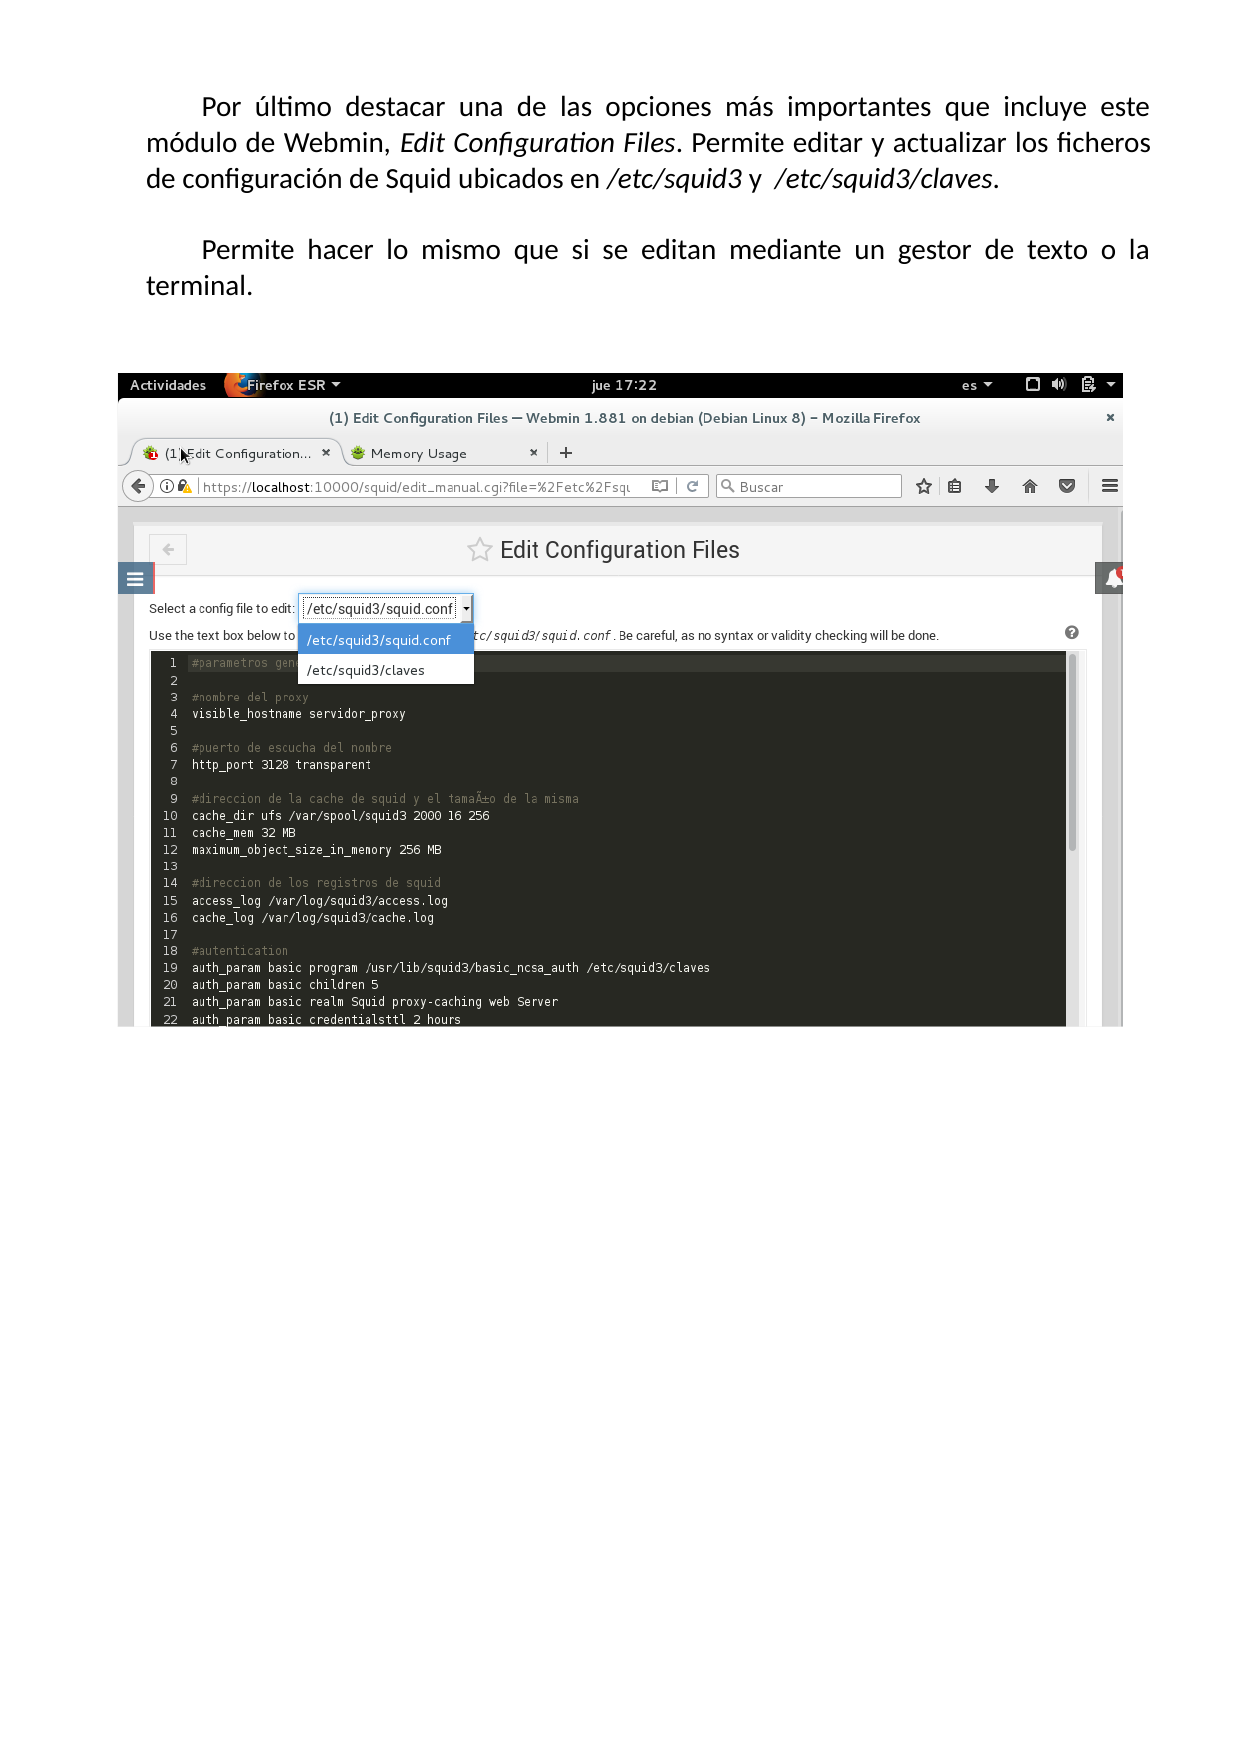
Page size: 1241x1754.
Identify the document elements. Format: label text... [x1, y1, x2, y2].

text Por último destacar una de las opciones más importantes que incluye este módulo de Webmin, Edit Configuration Files. Permite editar y actualizar los ficheros de configuración de Squid ubicados en /etc/squid3 y /etc/squid3/claves. [146, 88, 1152, 195]
picture [117, 373, 1123, 1027]
text Permite hacer lo mismo que si se editan mediante un gestor de texto o la terminal. [146, 231, 1152, 302]
